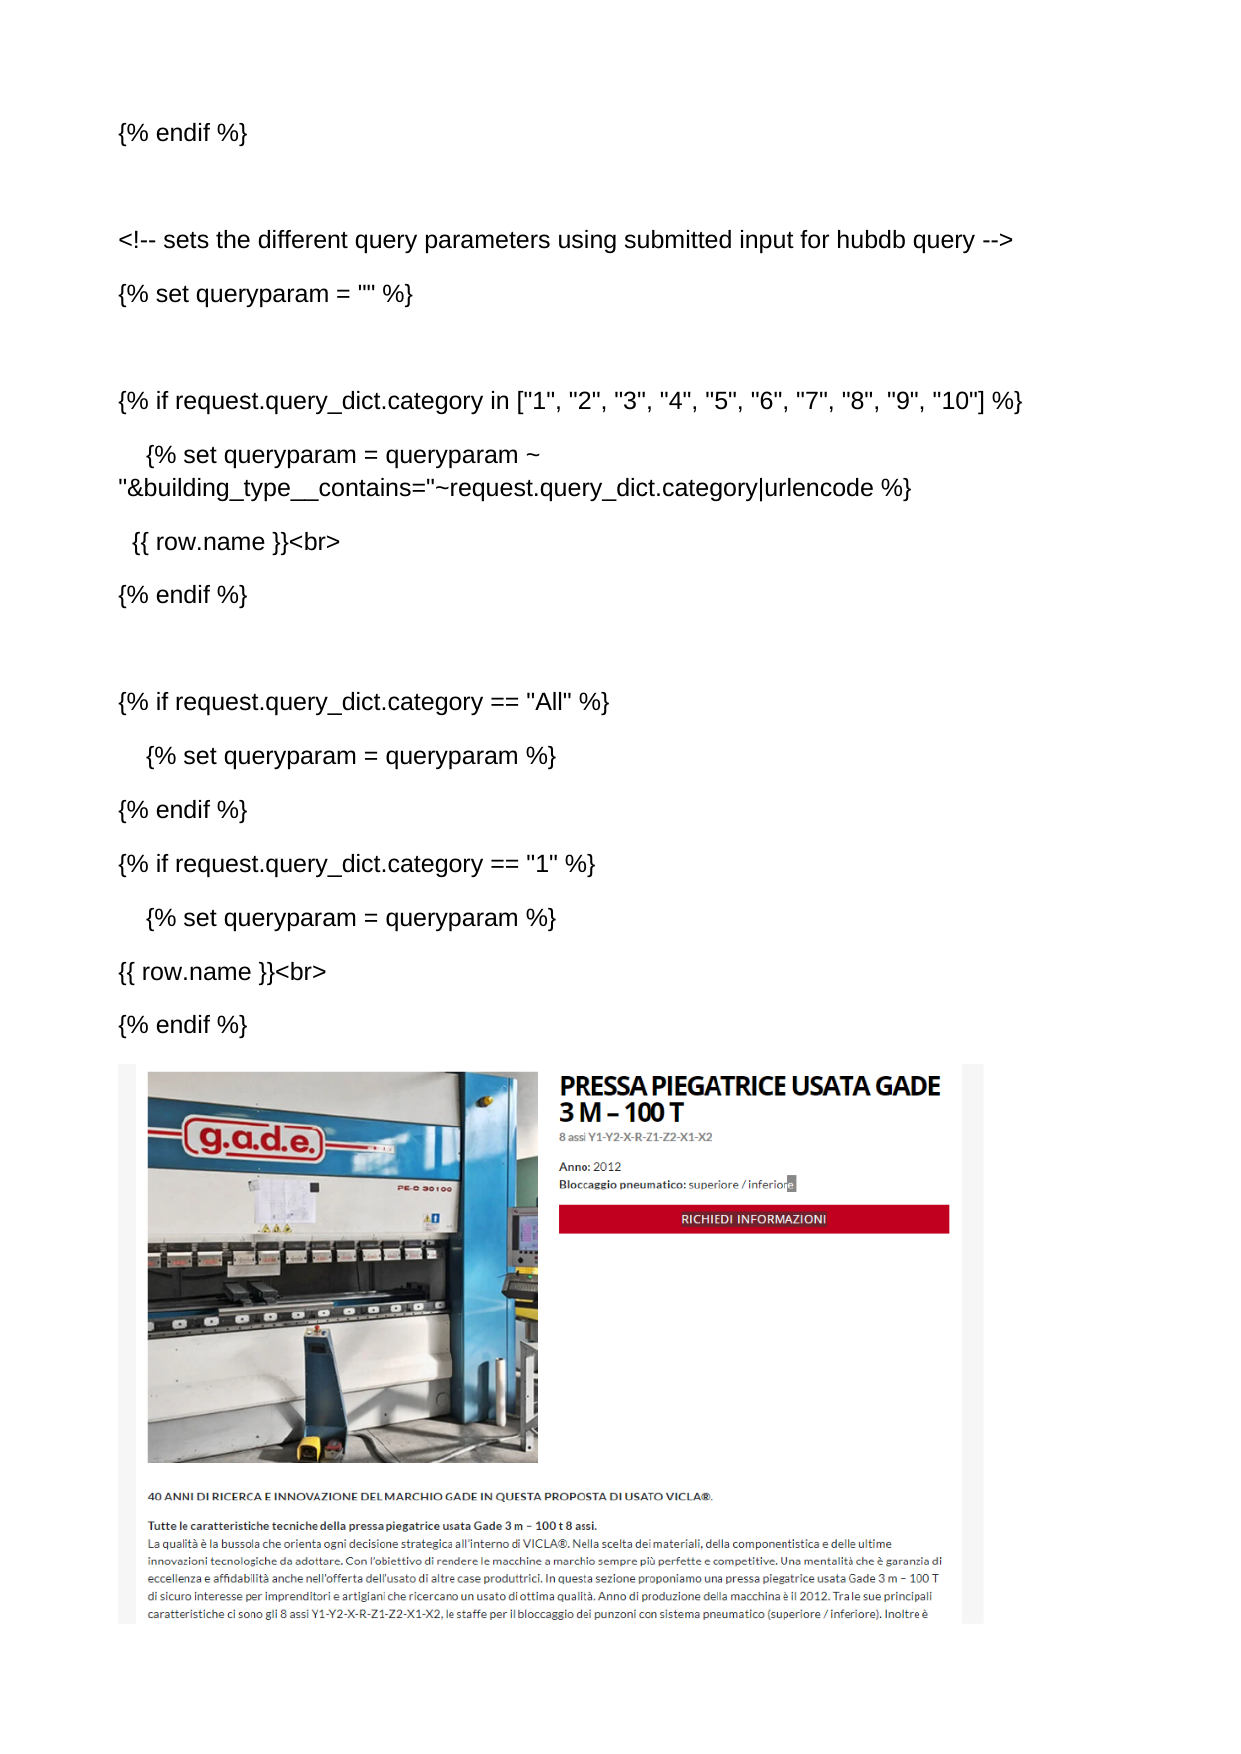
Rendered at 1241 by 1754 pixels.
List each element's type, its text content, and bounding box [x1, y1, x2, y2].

text <!-- sets the different query parameters using submitted input for hubdb query --> [118, 225, 1122, 254]
text {% if request.query_dict.category == "All" %} [118, 687, 1122, 716]
text {% endif %} [118, 795, 1122, 824]
text {% if request.query_dict.category in ["1", "2", "3", "4", "5", "6", "7", "8", "9", "10"] %} [118, 386, 1122, 414]
text {% if request.query_dict.category == "1" %} [118, 849, 1122, 877]
text {% endif %} [118, 1010, 1122, 1039]
text {% set queryparam = queryparam %} [118, 903, 1122, 931]
text {{ row.name }}<br> [118, 526, 1122, 555]
text {{ row.name }}<br> [118, 956, 1122, 985]
text {% set queryparam = queryparam ~ "&building_type__contains="~request.query_dict.category|urlencode %} [118, 439, 1122, 501]
text {% set queryparam = "" %} [118, 279, 1122, 308]
text {% set queryparam = queryparam %} [118, 741, 1122, 770]
text {% endif %} [118, 580, 1122, 609]
text {% endif %} [118, 118, 1122, 147]
